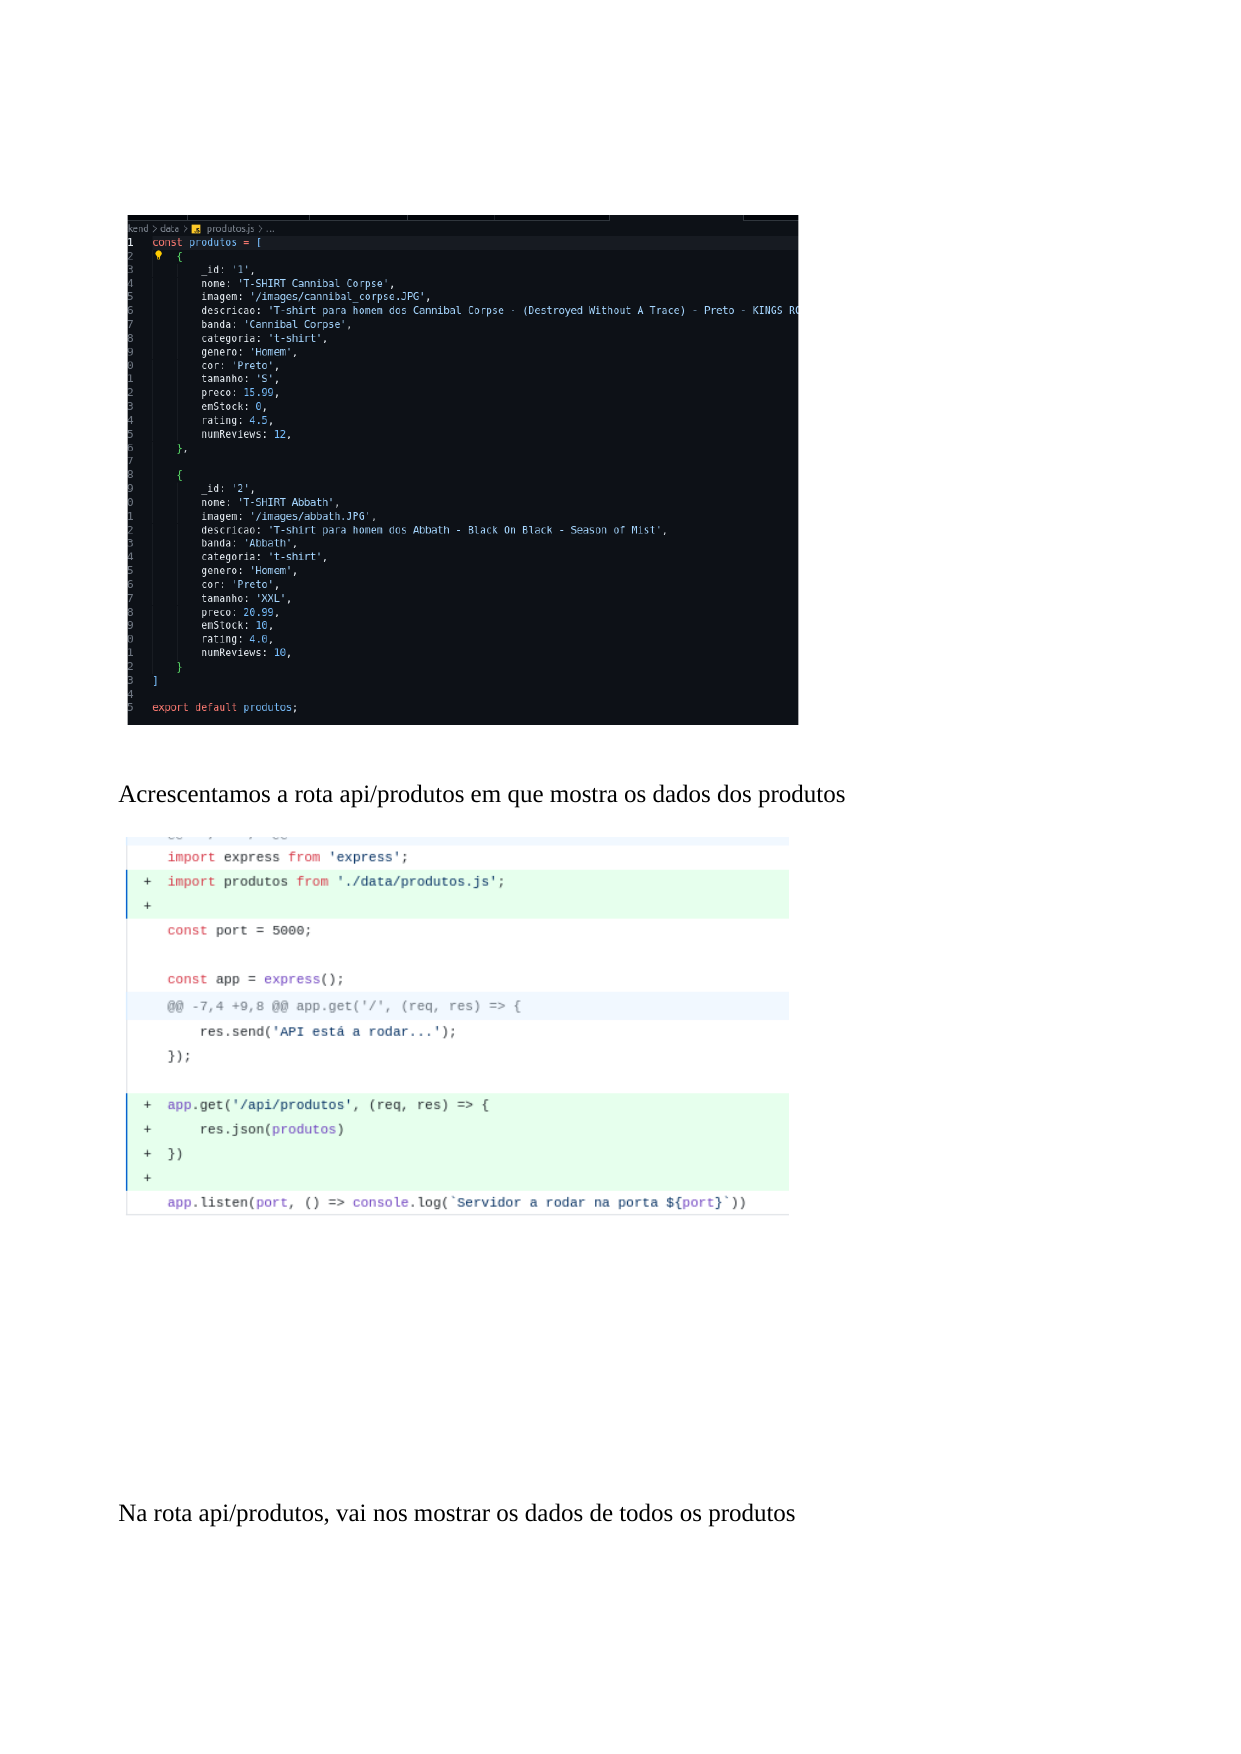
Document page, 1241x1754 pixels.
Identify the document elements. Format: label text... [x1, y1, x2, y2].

picture [125, 837, 789, 1241]
text Na rota api/produtos, vai nos mostrar os dados de todos os produtos [118, 1498, 1122, 1527]
text Acrescentamos a rota api/produtos em que mostra os dados dos produtos [118, 779, 1122, 808]
picture [127, 215, 799, 725]
